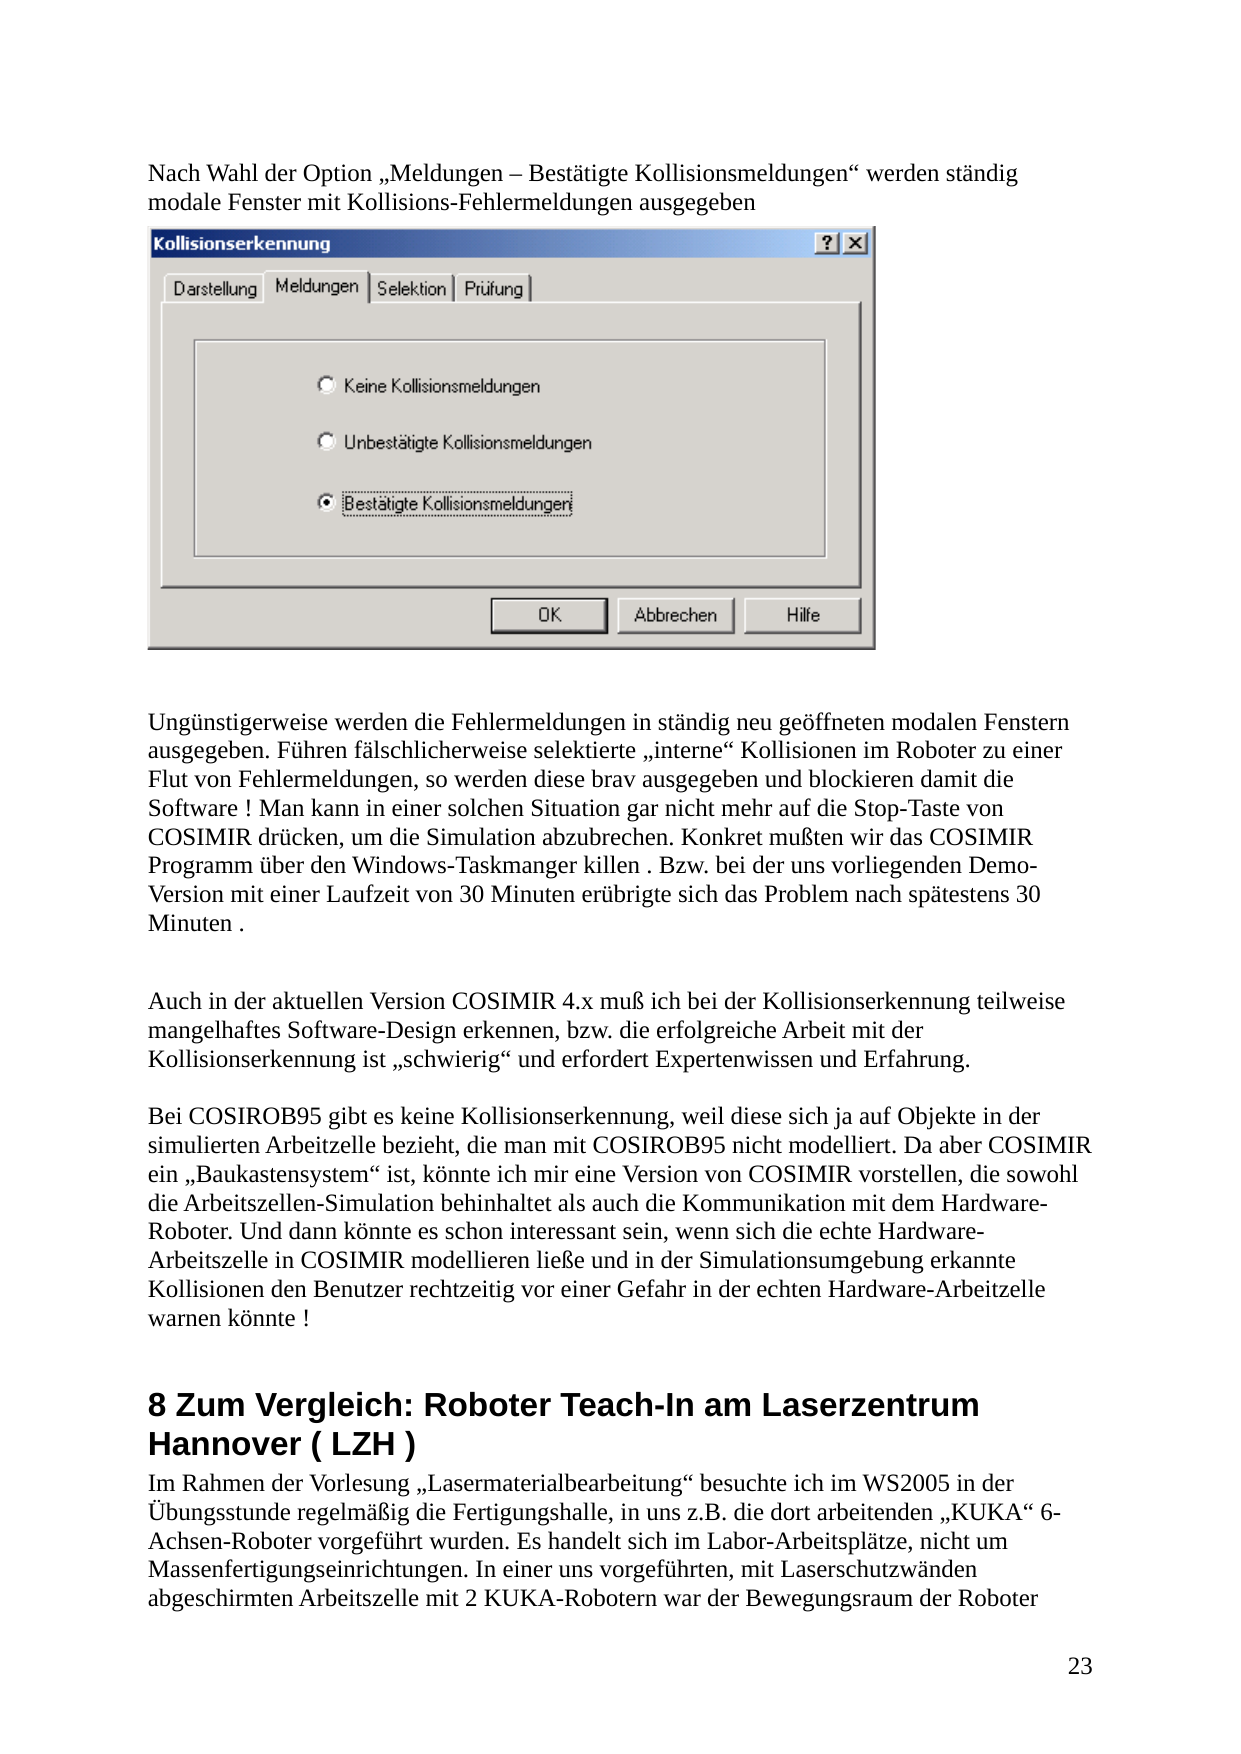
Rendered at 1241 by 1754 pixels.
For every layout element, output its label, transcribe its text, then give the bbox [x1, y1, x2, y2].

text Bei COSIROB95 gibt es keine Kollisionserkennung, weil diese sich ja auf Objekte in der simulierten Arbeitzelle bezieht, die man mit COSIROB95 nicht modelliert. Da aber COSIMIR ein „Baukastensystem“ ist, könnte ich mir eine Version von COSIMIR vorstellen, die sowohl die Arbeitszellen-Simulation behinhaltet als auch die Kommunikation mit dem Hardware-Roboter. Und dann könnte es schon interessant sein, wenn sich die echte Hardware-Arbeitszelle in COSIMIR modellieren ließe und in der Simulationsumgebung erkannte Kollisionen den Benutzer rechtzeitig vor einer Gefahr in der echten Hardware-Arbeitzelle warnen könnte ! [148, 1101, 1093, 1331]
text Ungünstigerweise werden die Fehlermeldungen in ständig neu geöffneten modalen Fenstern ausgegeben. Führen fälschlicherweise selektierte „interne“ Kollisionen im Roboter zu einer Flut von Fehlermeldungen, so werden diese brav ausgegeben und blockieren damit die Software ! Man kann in einer solchen Situation gar nicht mehr auf die Stop-Taste von COSIMIR drücken, um die Simulation abzubrechen. Konkret mußten wir das COSIMIR Programm über den Windows-Taskmanger killen . Bzw. bei der uns vorliegenden Demo-Version mit einer Laufzeit von 30 Minuten erübrigte sich das Problem nach spätestens 30 Minuten . [148, 707, 1093, 937]
text Auch in der aktuellen Version COSIMIR 4.x muß ich bei der Kollisionserkennung teilweise mangelhaftes Software-Design erkennen, bzw. die erfolgreiche Arbeit mit der Kollisionserkennung ist „schwierig“ und erfordert Expertenwissen und Erfahrung. [148, 986, 1093, 1073]
text Nach Wahl der Option „Meldungen – Bestätigte Kollisionsmeldungen“ werden ständig modale Fenster mit Kollisions-Fehlermeldungen ausgegeben [148, 158, 1093, 216]
subtitle 8 Zum Vergleich: Roboter Teach-In am Laserzentrum Hannover ( LZH ) [148, 1385, 1093, 1462]
picture [147, 226, 876, 650]
text Im Rahmen der Vorlesung „Lasermaterialbearbeitung“ besuchte ich im WS2005 in der Übungsstunde regelmäßig die Fertigungshalle, in uns z.B. die dort arbeitenden „KUKA“ 6-Achsen-Roboter vorgeführt wurden. Es handelt sich im Labor-Arbeitsplätze, nicht um Massenfertigungseinrichtungen. In einer uns vorgeführten, mit Laserschutzwänden abgeschirmten Arbeitszelle mit 2 KUKA-Robotern war der Bewegungsraum der Roboter [148, 1468, 1093, 1612]
